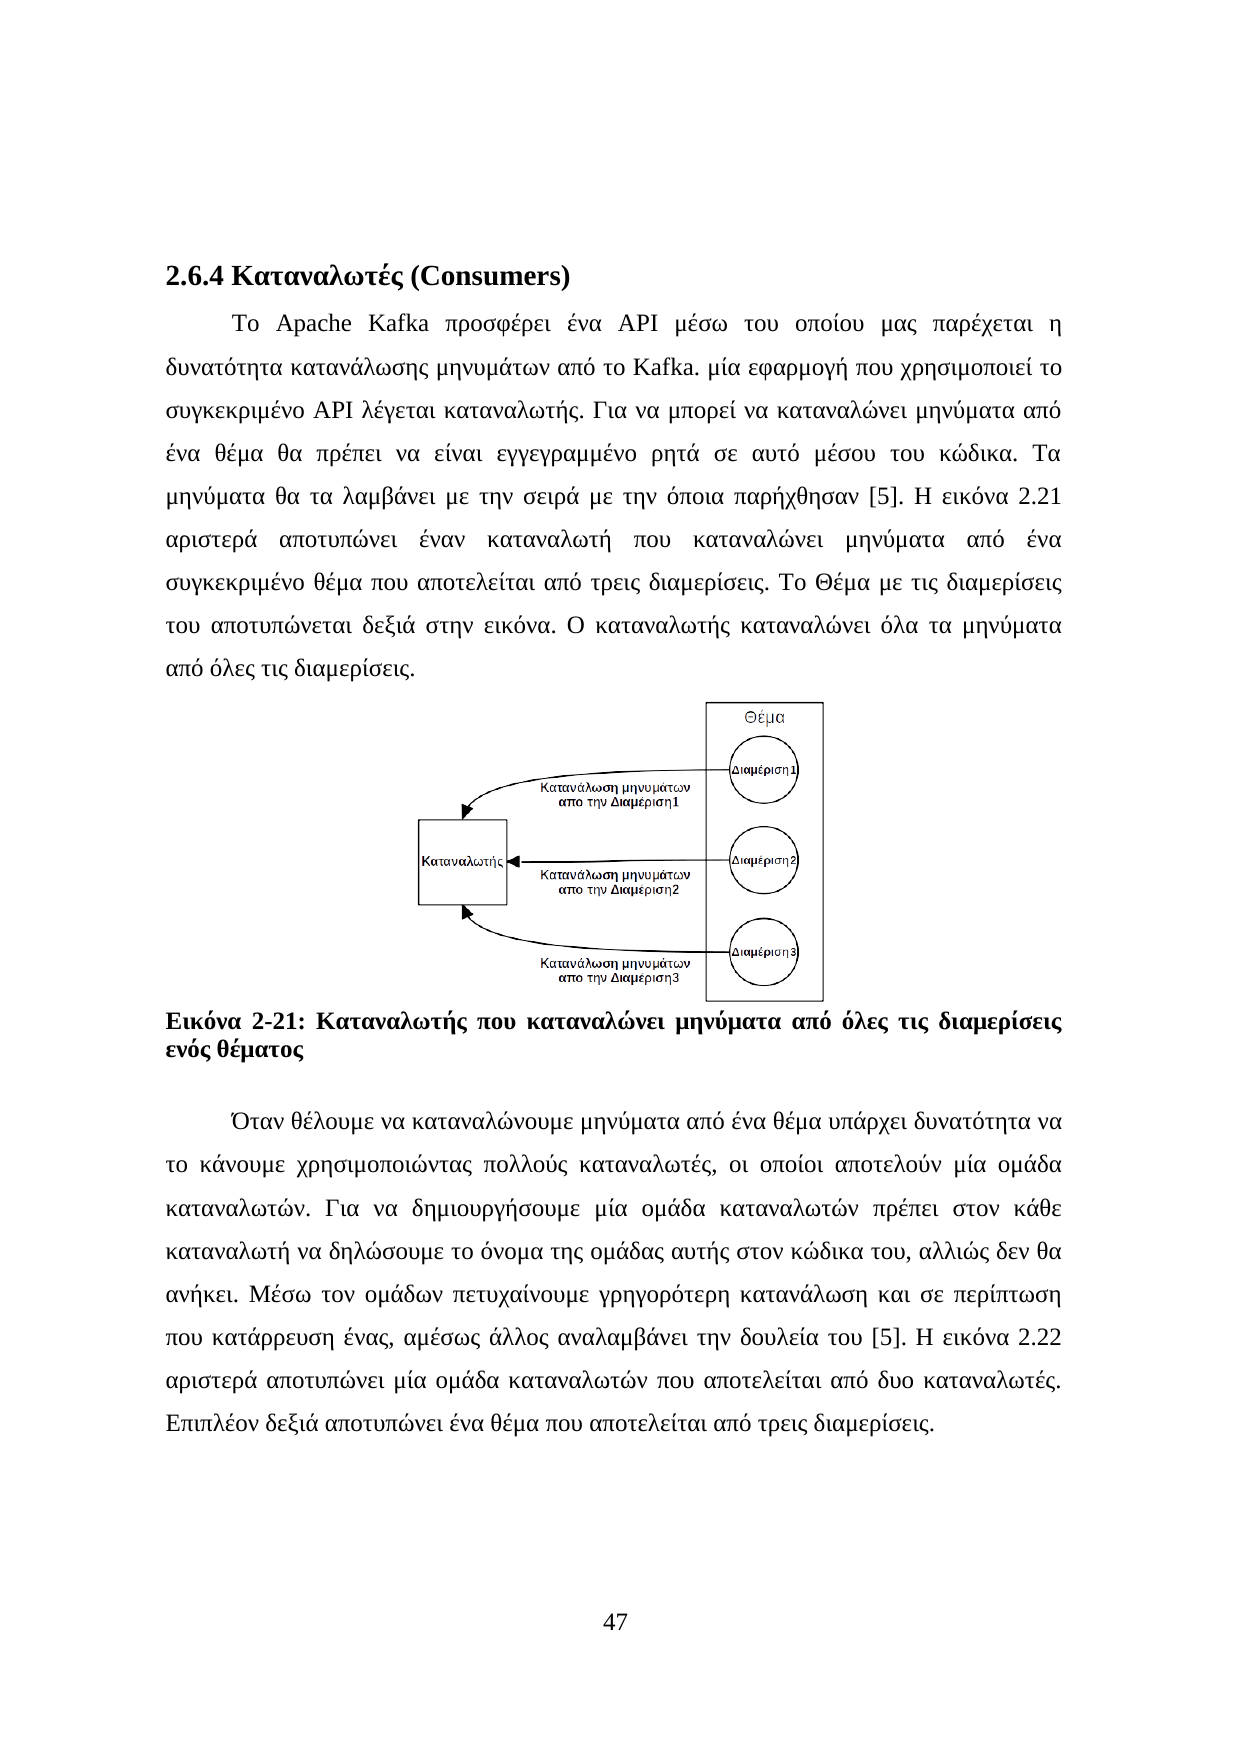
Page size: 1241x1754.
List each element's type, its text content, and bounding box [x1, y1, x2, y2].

picture [165, 694, 1063, 1006]
text Το Apache Kafka προσφέρει ένα API μέσω του οποίου μας παρέχεται η δυνατότητα κατανάλωσης μηνυμάτων από το Kafka. μία εφαρμογή που χρησιμοποιεί το συγκεκριμένο API λέγεται καταναλωτής. Για να μπορεί να καταναλώνει μηνύματα από ένα θέμα θα πρέπει να είναι εγγεγραμμένο ρητά σε αυτό μέσου του κώδικα. Τα μηνύματα θα τα λαμβάνει με την σειρά με την όποια παρήχθησαν [5]. Η εικόνα 2.21 αριστερά αποτυπώνει έναν καταναλωτή που καταναλώνει μηνύματα από ένα συγκεκριμένο θέμα που αποτελείται από τρεις διαμερίσεις. Το Θέμα με τις διαμερίσεις του αποτυπώνεται δεξιά στην εικόνα. Ο καταναλωτής καταναλώνει όλα τα μηνύματα από όλες τις διαμερίσεις. [165, 308, 1063, 682]
subtitle 2.6.4 Καταναλωτές (Consumers) [165, 258, 1063, 292]
text Όταν θέλουμε να καταναλώνουμε μηνύματα από ένα θέμα υπάρχει δυνατότητα να το κάνουμε χρησιμοποιώντας πολλούς καταναλωτές, οι οποίοι αποτελούν μία ομάδα καταναλωτών. Για να δημιουργήσουμε μία ομάδα καταναλωτών πρέπει στον κάθε καταναλωτή να δηλώσουμε το όνομα της ομάδας αυτής στον κώδικα του, αλλιώς δεν θα ανήκει. Μέσω τον ομάδων πετυχαίνουμε γρηγορότερη κατανάλωση και σε περίπτωση που κατάρρευση ένας, αμέσως άλλος αναλαμβάνει την δουλεία του [5]. Η εικόνα 2.22 αριστερά αποτυπώνει μία ομάδα καταναλωτών που αποτελείται από δυο καταναλωτές. Επιπλέον δεξιά αποτυπώνει ένα θέμα που αποτελείται από τρεις διαμερίσεις. [165, 1106, 1063, 1437]
text Εικόνα 2-21: Καταναλωτής που καταναλώνει μηνύματα από όλες τις διαμερίσεις ενός θέματος [165, 1006, 1063, 1063]
